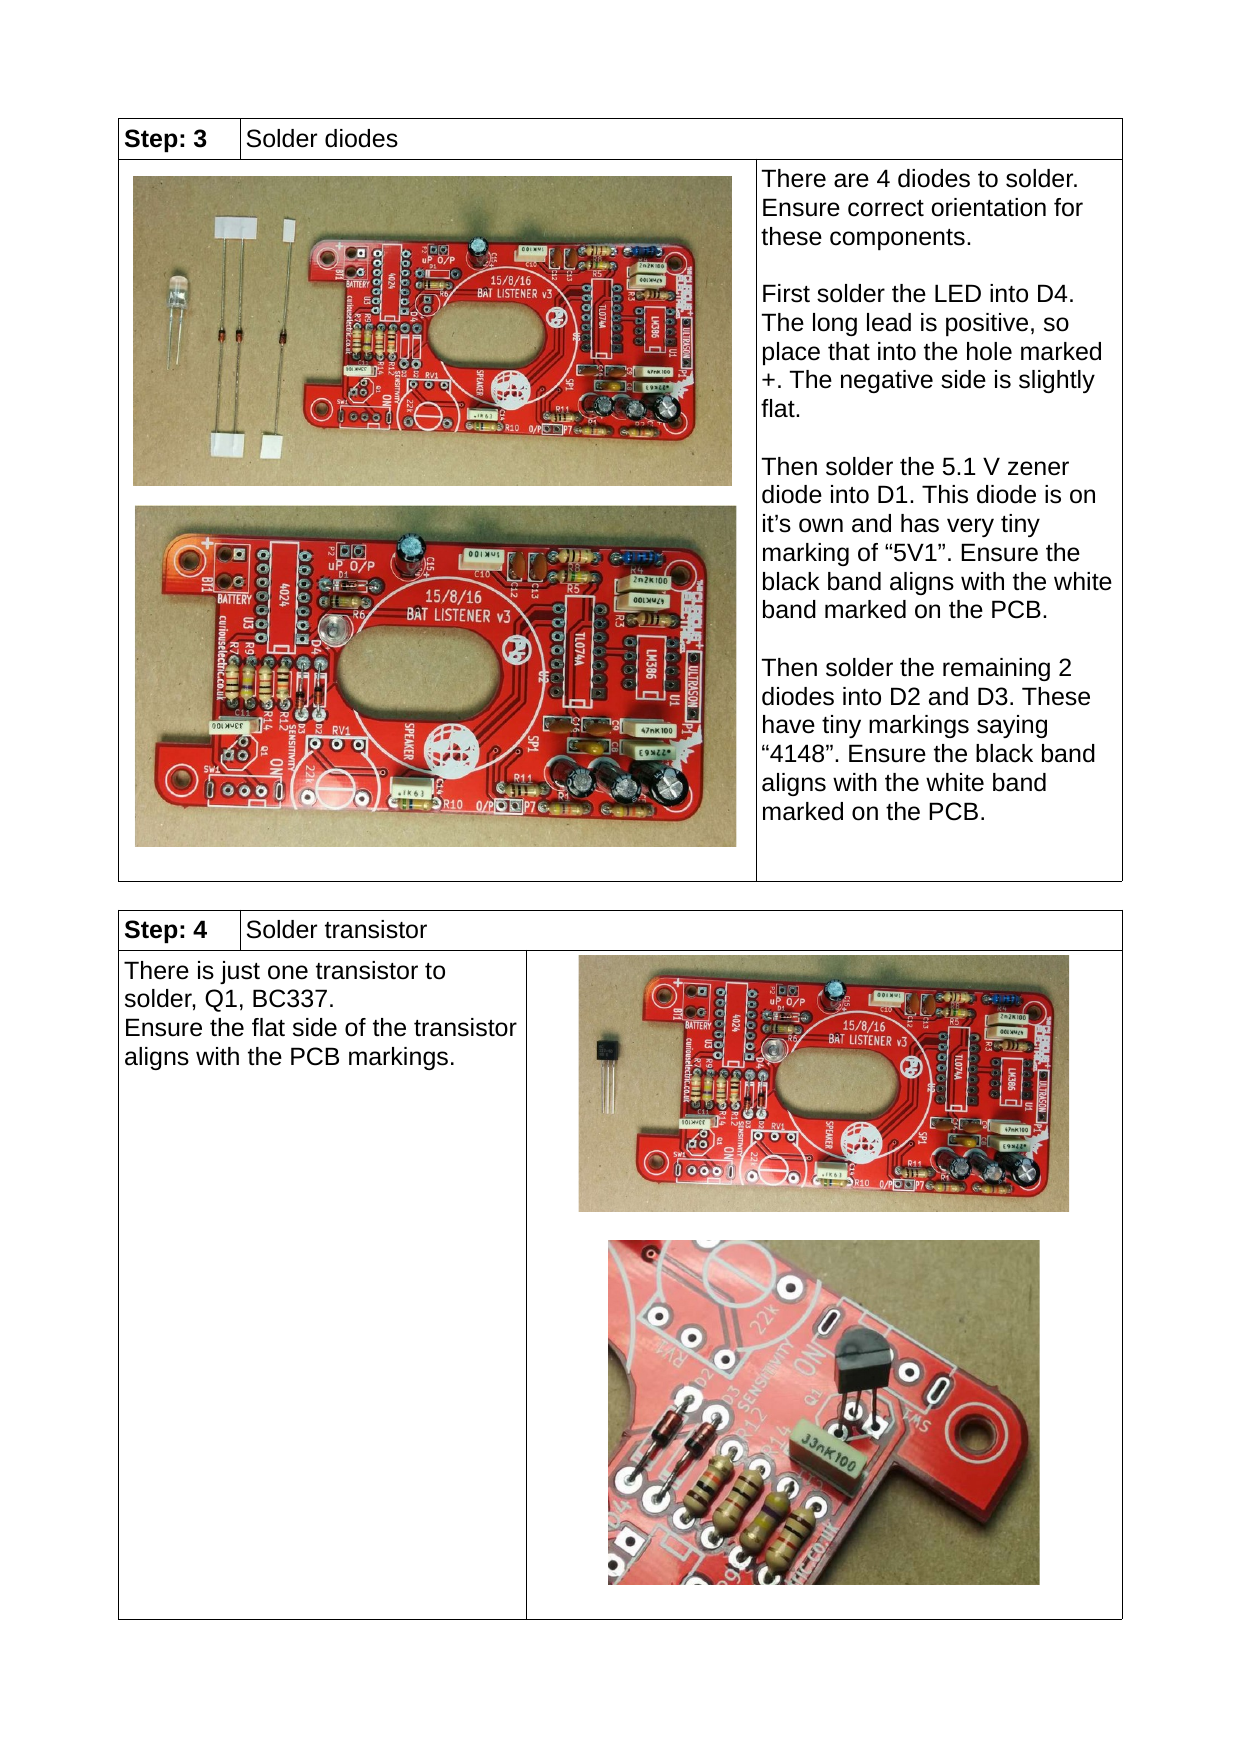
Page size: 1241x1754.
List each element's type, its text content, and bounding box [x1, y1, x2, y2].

picture [608, 1240, 1040, 1585]
table_cell There are 4 diodes to solder. Ensure correct orientation for these components. First solder the LED into D4. The long lead is positive, so place that into the hole marked +. The negative side is slightly flat. Then solder the 5.1 V zener diode into D1. This diode is on it’s own and has very tiny marking of “5V1”. Ensure the black band aligns with the white band marked on the PCB. Then solder the remaining 2 diodes into D2 and D3. These have tiny markings saying “4148”. Ensure the black band aligns with the white band marked on the PCB. [757, 160, 1122, 881]
picture [133, 176, 732, 486]
table_header Step: 4 [119, 911, 240, 950]
table_cell There is just one transistor to solder, Q1, BC337. Ensure the flat side of the transistor aligns with the PCB markings. [119, 951, 526, 1619]
picture [134, 505, 737, 847]
picture [578, 955, 1070, 1212]
table_header Step: 3 [119, 119, 240, 158]
table_header Solder transistor [241, 911, 1122, 950]
table_cell [527, 951, 1122, 1619]
table_header Solder diodes [241, 119, 1122, 158]
table_cell [119, 160, 756, 881]
